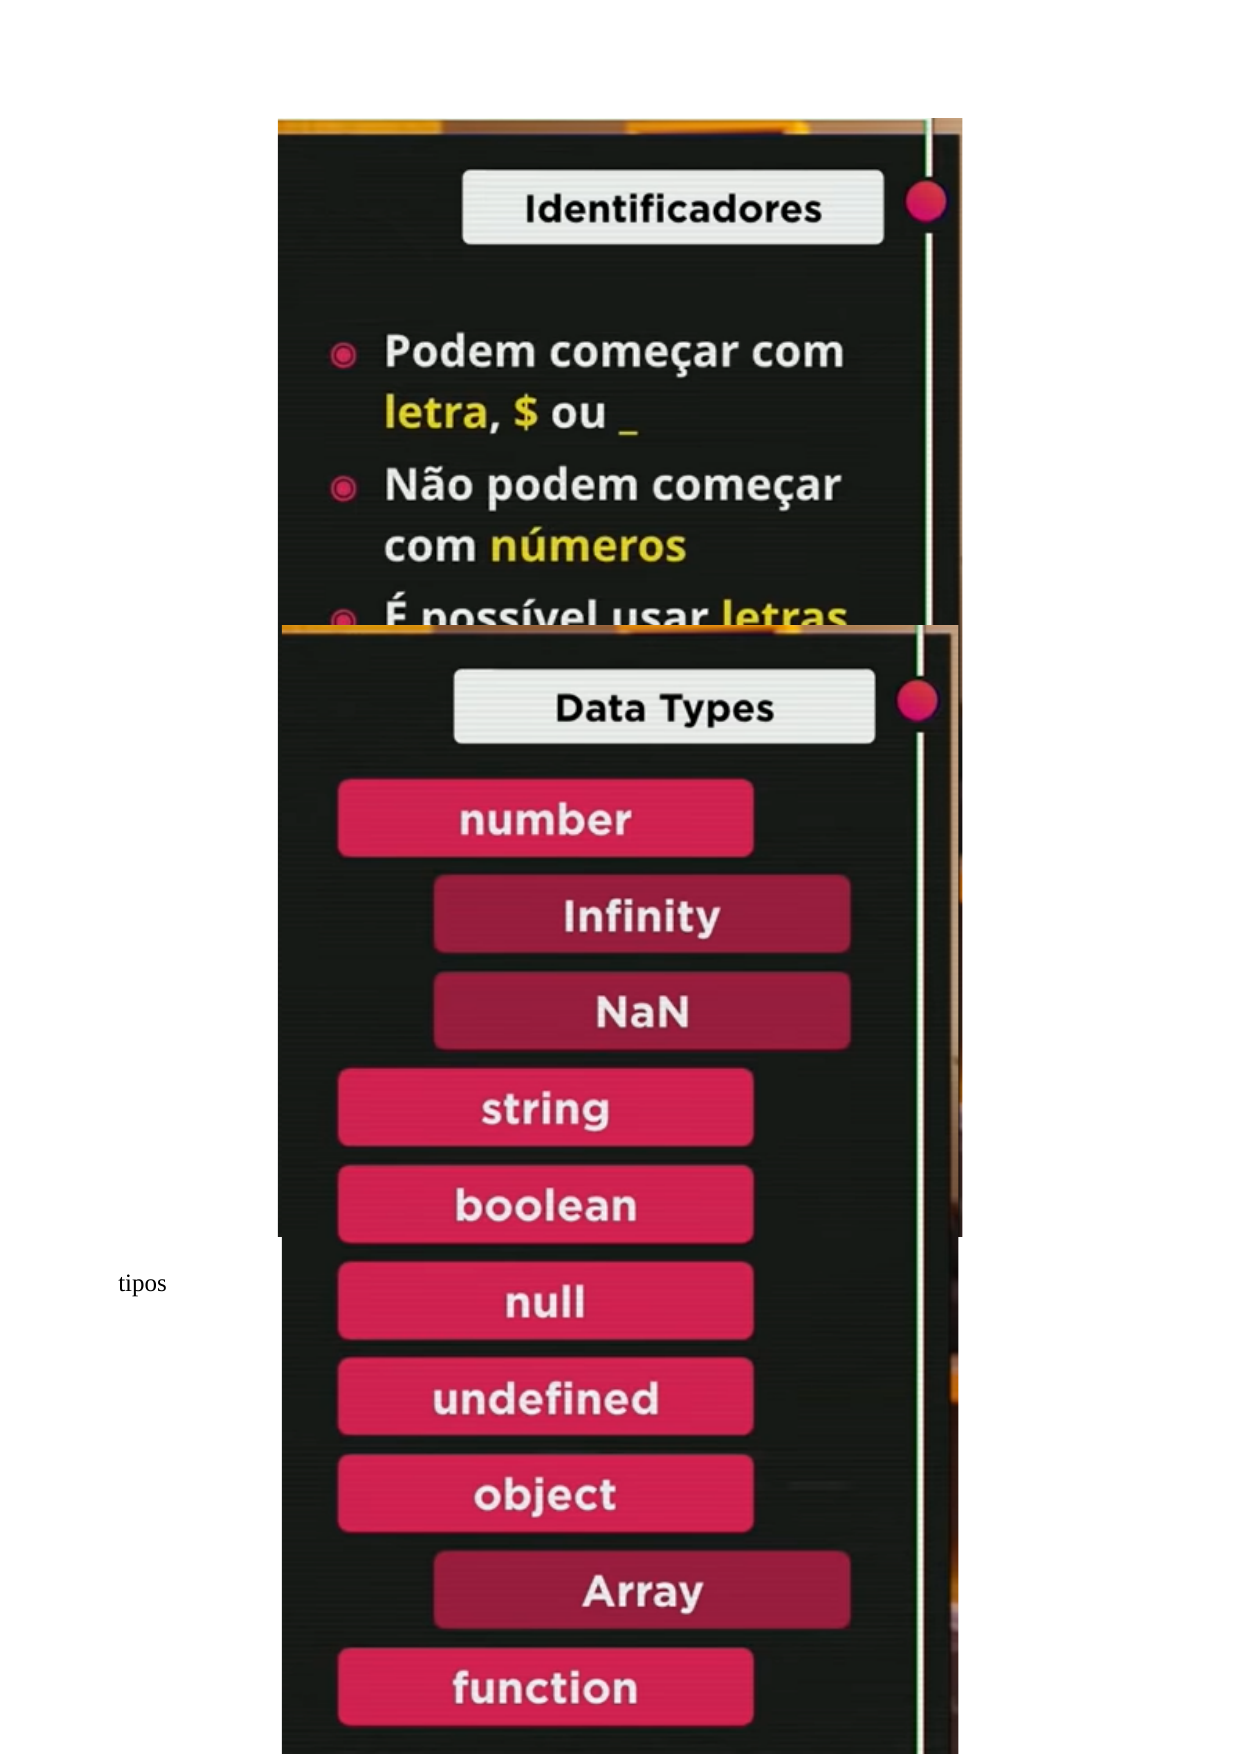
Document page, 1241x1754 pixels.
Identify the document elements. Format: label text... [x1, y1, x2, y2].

text tipos [118, 1268, 281, 1297]
text [959, 1268, 1122, 1297]
picture [277, 118, 963, 1754]
